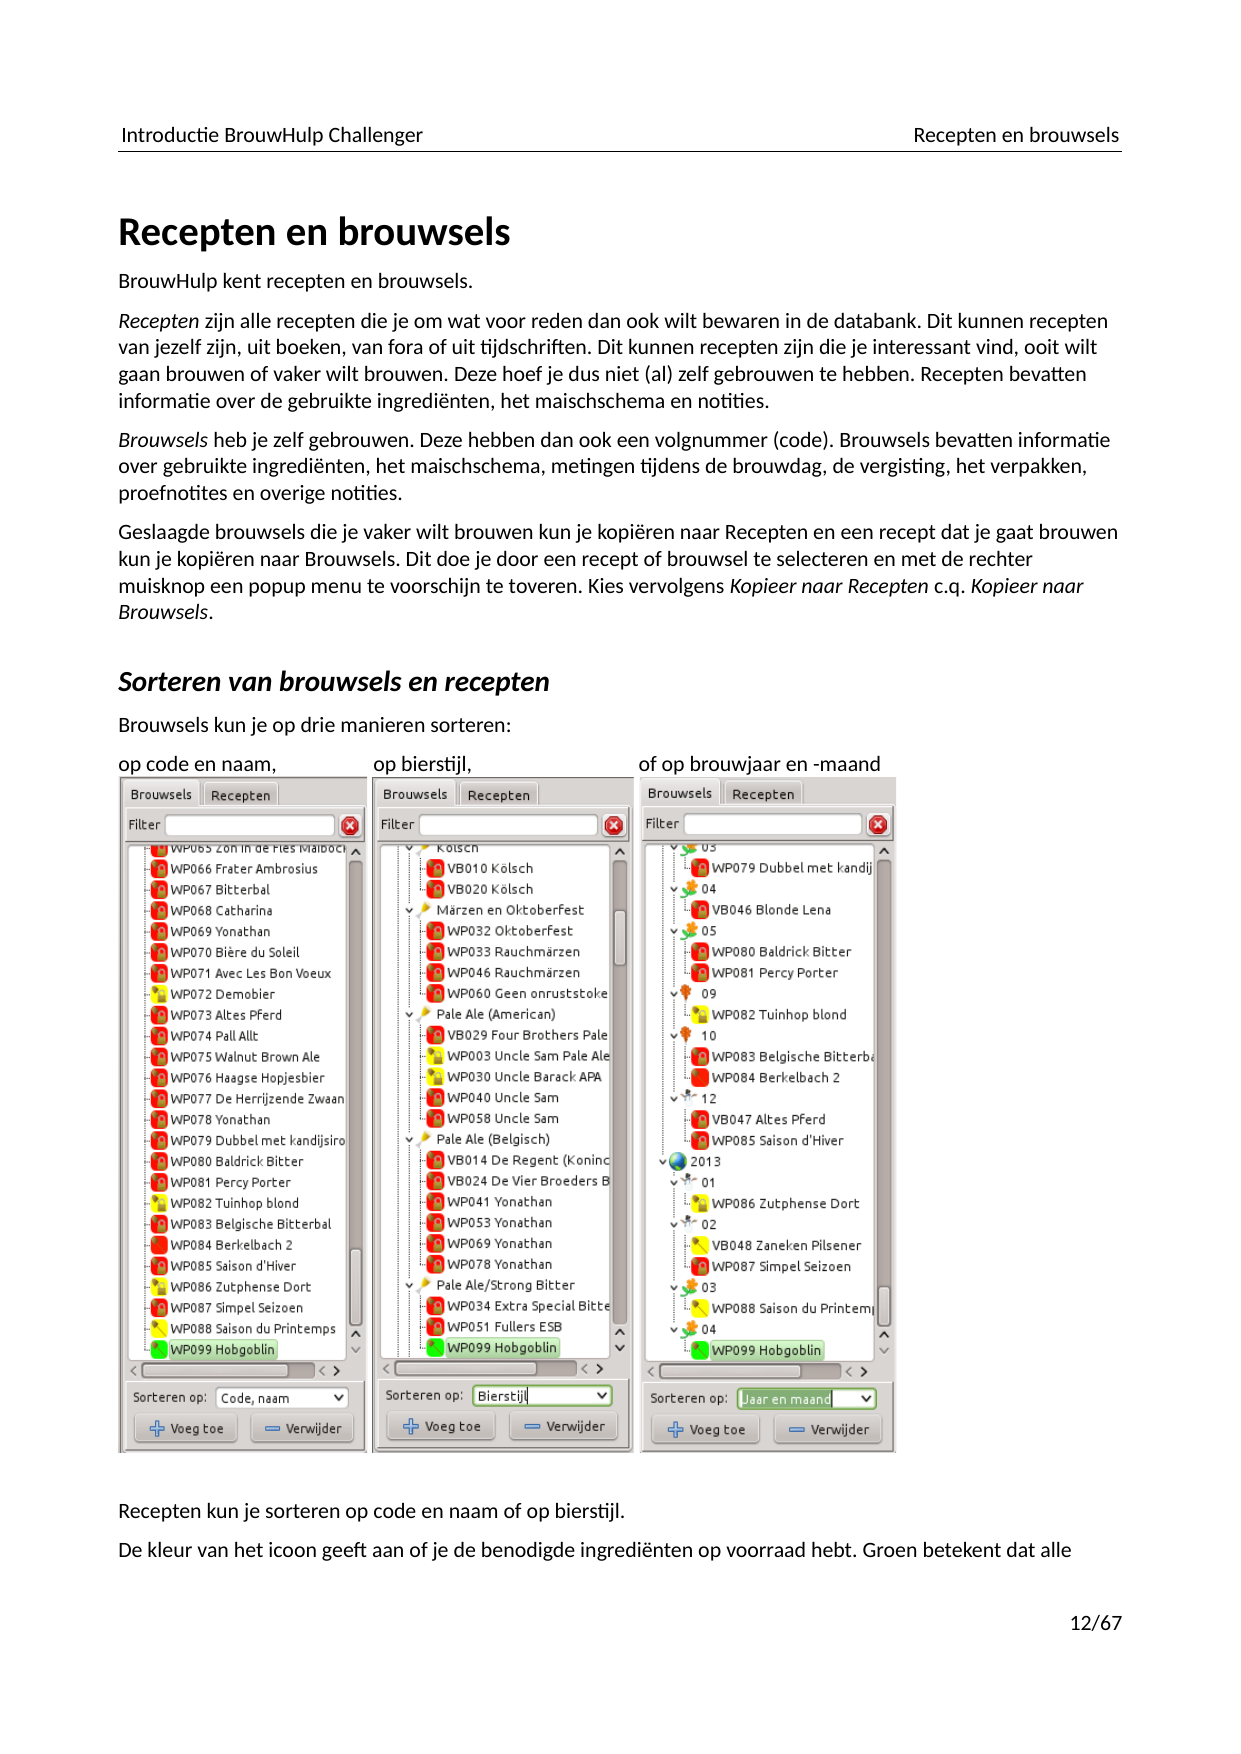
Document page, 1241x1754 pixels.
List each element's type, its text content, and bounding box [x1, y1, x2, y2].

picture [118, 776, 368, 1453]
picture [639, 777, 897, 1453]
picture [372, 777, 635, 1453]
text De kleur van het icoon geeft aan of je de benodigde ingrediënten op voorraad hebt. Groen betekent dat alle [118, 1536, 1122, 1563]
text Recepten zijn alle recepten die je om wat voor reden dan ook wilt bewaren in de databank. Dit kunnen recepten van jezelf zijn, uit boeken, van fora of uit tijdschriften. Dit kunnen recepten zijn die je interessant vind, ooit wilt gaan brouwen of vaker wilt brouwen. Deze hoef je dus niet (al) zelf gebrouwen te hebben. Recepten bevatten informatie over de gebruikte ingrediënten, het maischschema en notities. [118, 307, 1122, 413]
text Brouwsels kun je op drie manieren sorteren: [118, 711, 1122, 737]
text Recepten kun je sorteren op code en naam of op bierstijl. [118, 1497, 1122, 1524]
subtitle Recepten en brouwsels [118, 205, 1122, 255]
subtitle Sorteren van brouwsels en recepten [118, 663, 1122, 698]
text Geslaagde brouwsels die je vaker wilt brouwen kun je kopiëren naar Recepten en een recept dat je gaat brouwen kun je kopiëren naar Brouwsels. Dit doe je door een recept of brouwsel te selecteren en met de rechter muisknop een popup menu te voorschijn te toveren. Kies vervolgens Kopieer naar Recepten c.q. Kopieer naar Brouwsels. [118, 518, 1122, 625]
text Brouwsels heb je zelf gebrouwen. Deze hebben dan ook een volgnummer (code). Brouwsels bevatten informatie over gebruikte ingrediënten, het maischschema, metingen tijdens de brouwdag, de vergisting, het verpakken, proefnotites en overige notities. [118, 426, 1122, 506]
text BrouwHulp kent recepten en brouwsels. [118, 268, 1122, 294]
text op code en naam, op bierstijl, of op brouwjaar en -maand [118, 750, 1122, 1484]
